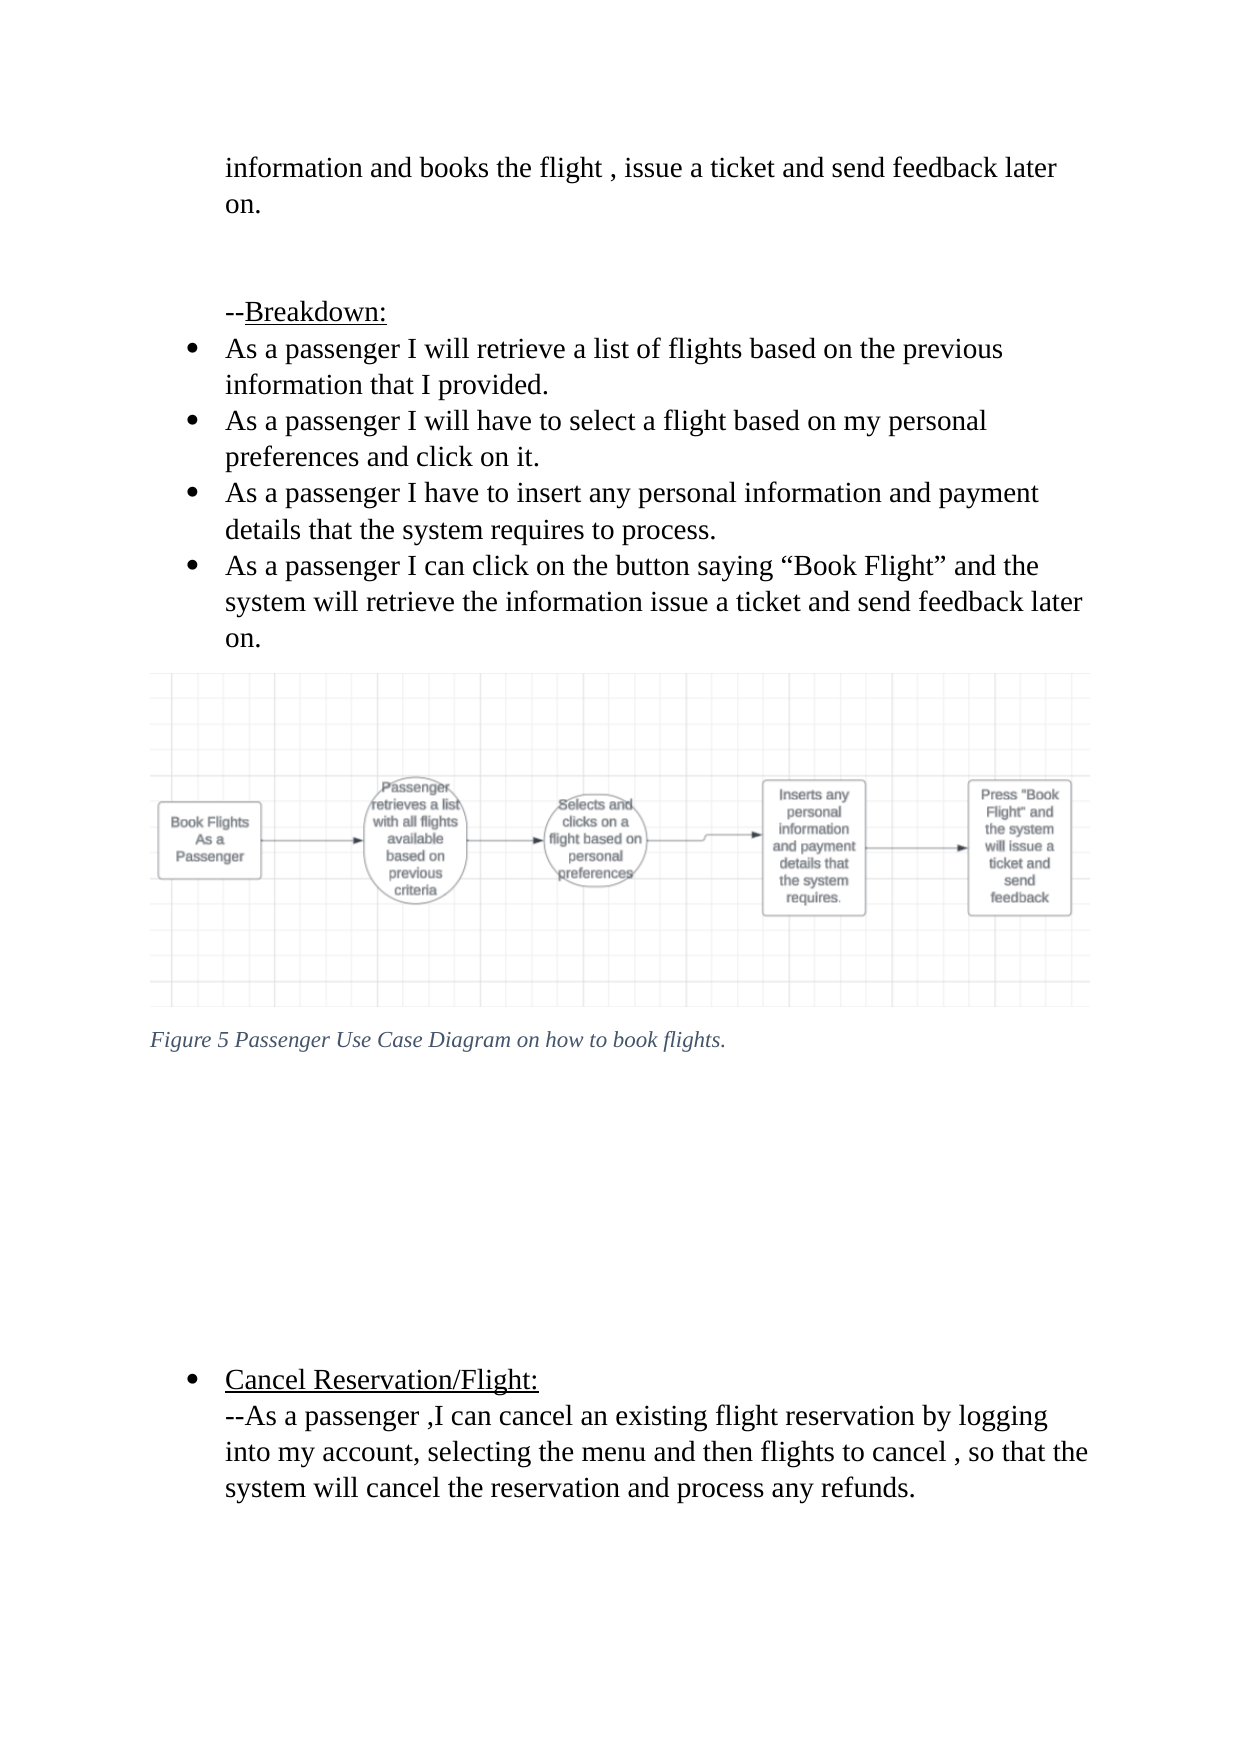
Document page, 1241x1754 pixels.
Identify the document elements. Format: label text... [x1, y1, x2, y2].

text Figure 5 Passenger Use Case Diagram on how to book flights. [150, 1026, 1090, 1052]
list --Breakdown: [225, 294, 1090, 328]
list As a passenger I will have to select a flight based on my personal preferences and click on it. [187, 403, 1090, 473]
list information and books the flight , issue a ticket and send feedback later on. [225, 150, 1090, 220]
picture [150, 673, 1091, 1007]
list As a passenger I have to insert any personal information and payment details that the system requires to process. [187, 476, 1090, 545]
list As a passenger I will retrieve a list of flights based on the previous information that I provided. [187, 331, 1090, 401]
list --As a passenger ,I can cancel an existing flight reservation by logging into my account, selecting the menu and then flights to cancel , so that the system will cancel the reservation and process any refunds. [225, 1398, 1090, 1504]
list Cancel Reservation/Flight: [187, 1362, 1090, 1396]
list As a passenger I can click on the button saying “Book Flight” and the system will retrieve the information issue a ticket and send feedback later on. [187, 548, 1090, 654]
